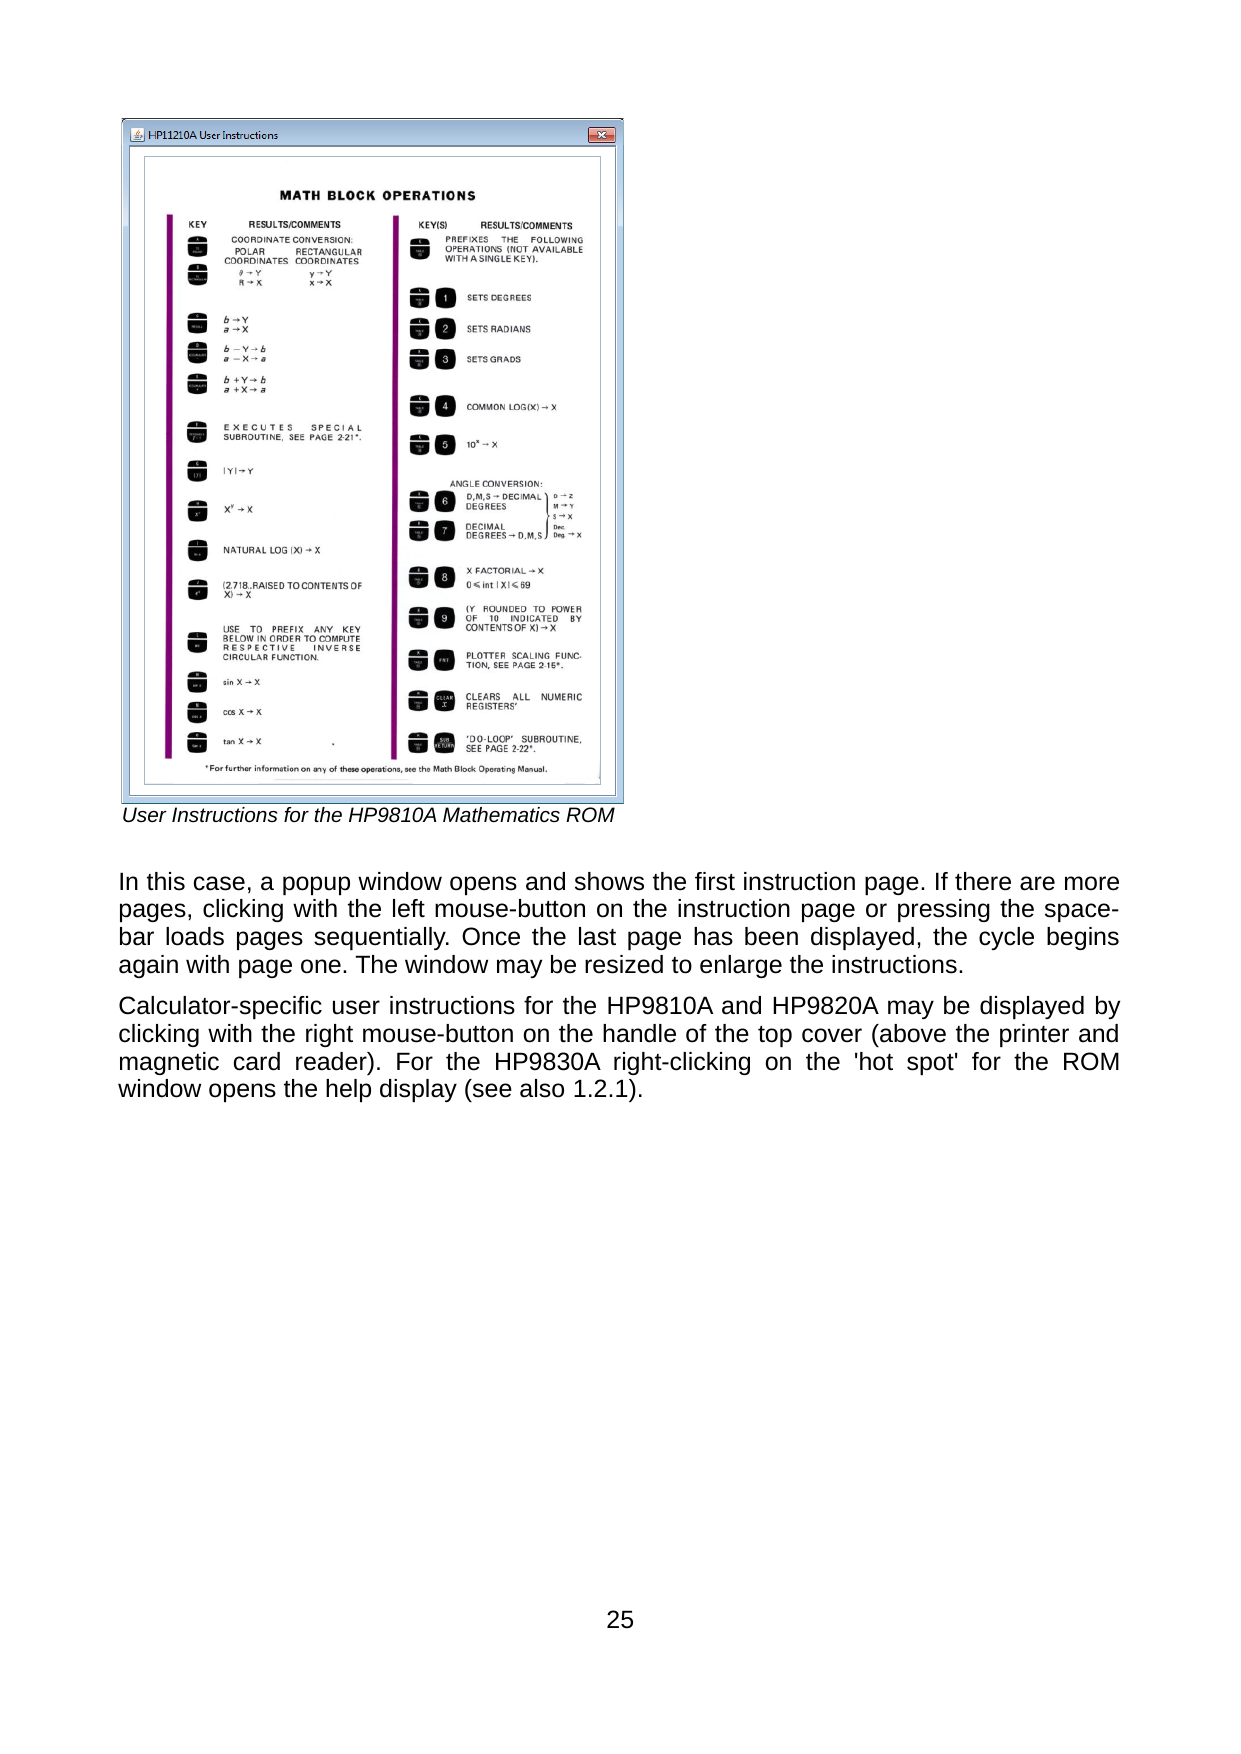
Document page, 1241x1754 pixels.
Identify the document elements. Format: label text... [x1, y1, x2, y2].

text Calculator-specific user instructions for the HP9810A and HP9820A may be displayed by clicking with the right mouse-button on the handle of the top cover (above the printer and magnetic card reader). For the HP9830A right-clicking on the 'hot spot' for the ROM window opens the help display (see also 1.2.1). [118, 991, 1122, 1103]
text User Instructions for the HP9810A Mathematics ROM [122, 804, 623, 827]
picture [121, 118, 624, 804]
text In this case, a popup window opens and shows the first instruction page. If there are more pages, clicking with the left mouse-button on the instruction page or pressing the space-bar loads pages sequentially. Once the last page has been displayed, the cycle begins again with page one. The window may be resized to enlarge the instructions. [118, 867, 1122, 979]
